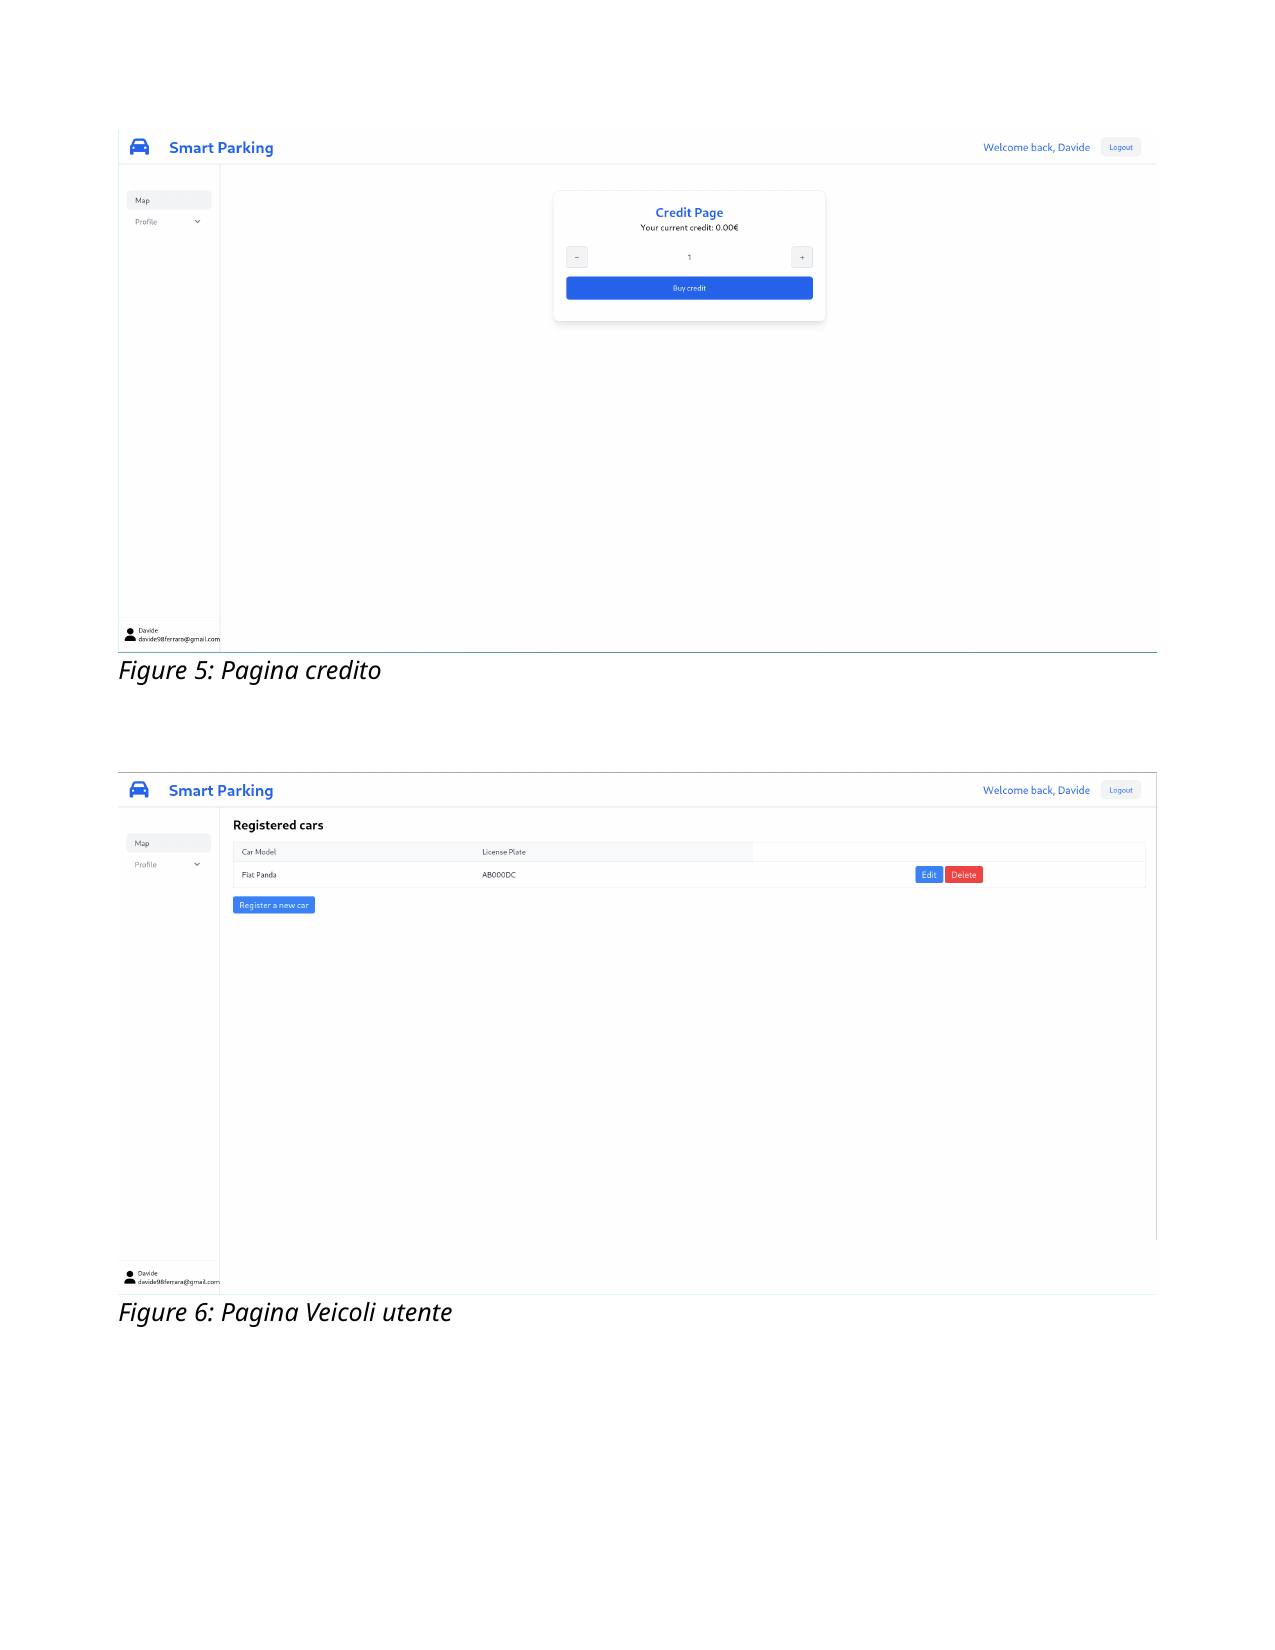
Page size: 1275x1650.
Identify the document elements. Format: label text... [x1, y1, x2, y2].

text Figure 5: Pagina credito [118, 653, 1157, 687]
picture [118, 130, 1157, 653]
text Figure 6: Pagina Veicoli utente [118, 1295, 1157, 1329]
picture [118, 772, 1157, 1295]
